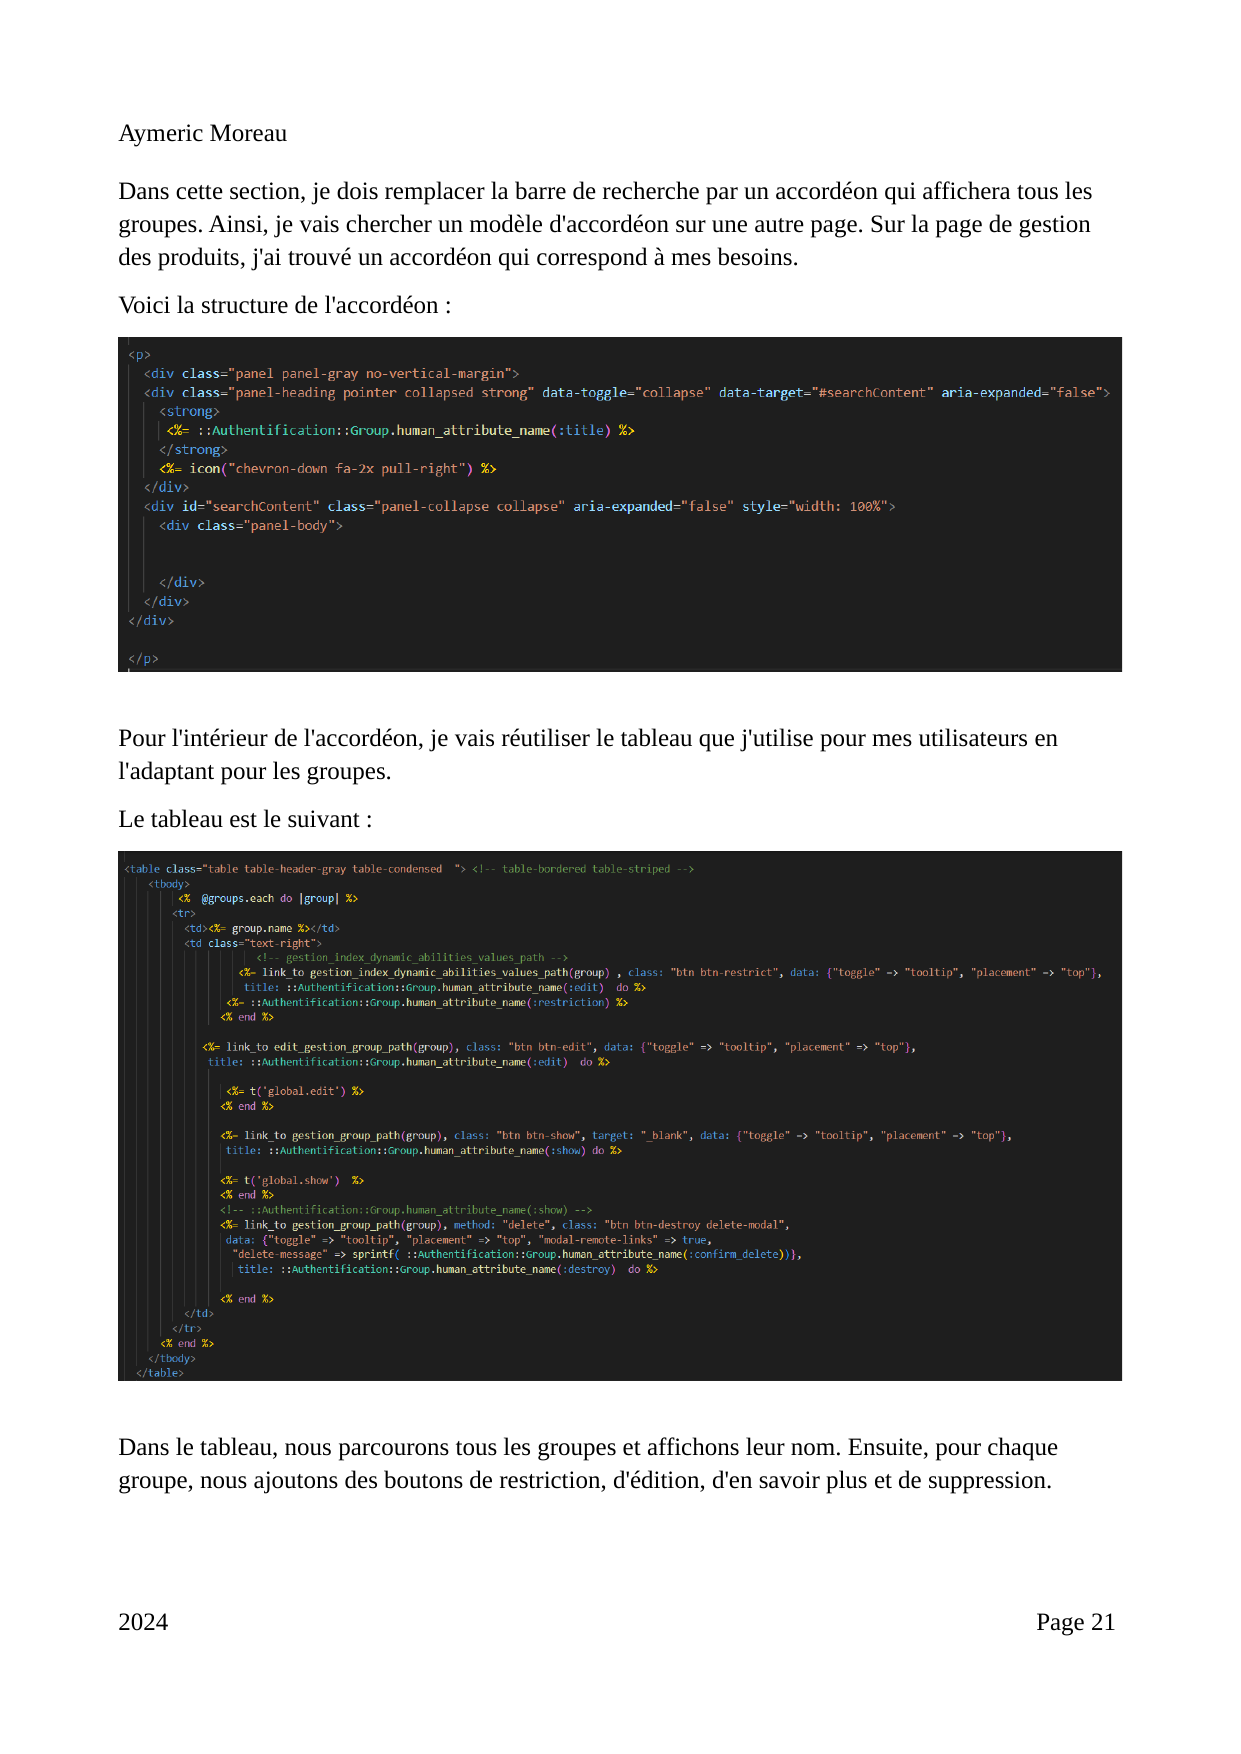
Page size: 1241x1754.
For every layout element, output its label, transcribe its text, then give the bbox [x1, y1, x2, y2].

text Dans le tableau, nous parcourons tous les groupes et affichons leur nom. Ensuite, pour chaque groupe, nous ajoutons des boutons de restriction, d'édition, d'en savoir plus et de suppression. [118, 1432, 1122, 1494]
text Dans cette section, je dois remplacer la barre de recherche par un accordéon qui affichera tous les groupes. Ainsi, je vais chercher un modèle d'accordéon sur une autre page. Sur la page de gestion des produits, j'ai trouvé un accordéon qui correspond à mes besoins. [118, 176, 1122, 271]
picture [118, 337, 1123, 672]
text Voici la structure de l'accordéon : [118, 290, 1122, 319]
text Pour l'intérieur de l'accordéon, je vais réutiliser le tableau que j'utilise pour mes utilisateurs en l'adaptant pour les groupes. [118, 723, 1122, 785]
picture [118, 851, 1123, 1381]
text Le tableau est le suivant : [118, 804, 1122, 833]
